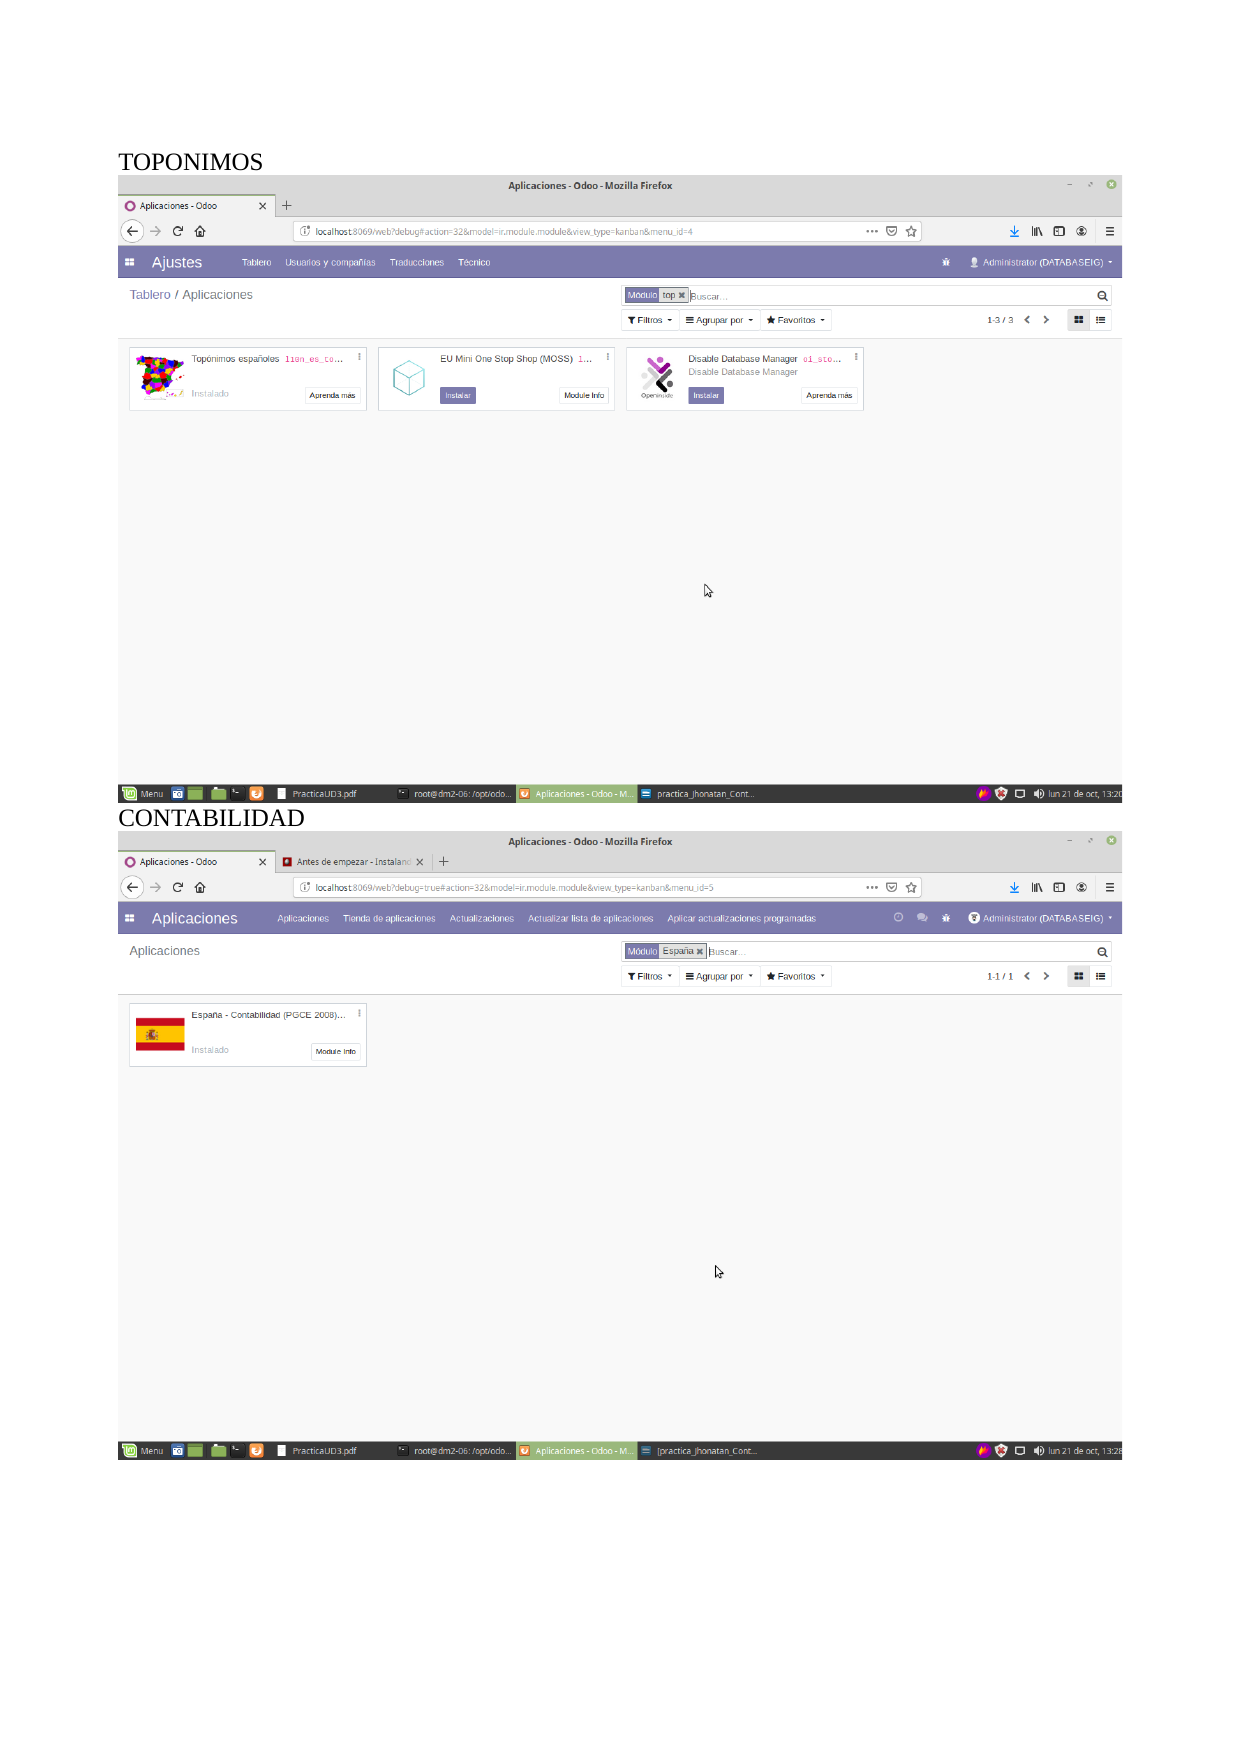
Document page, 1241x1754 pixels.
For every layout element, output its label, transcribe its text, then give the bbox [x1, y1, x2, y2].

text TOPONIMOS [118, 147, 1122, 175]
text CONTABILIDAD [118, 803, 1122, 831]
picture [118, 175, 1123, 803]
picture [118, 831, 1123, 1460]
